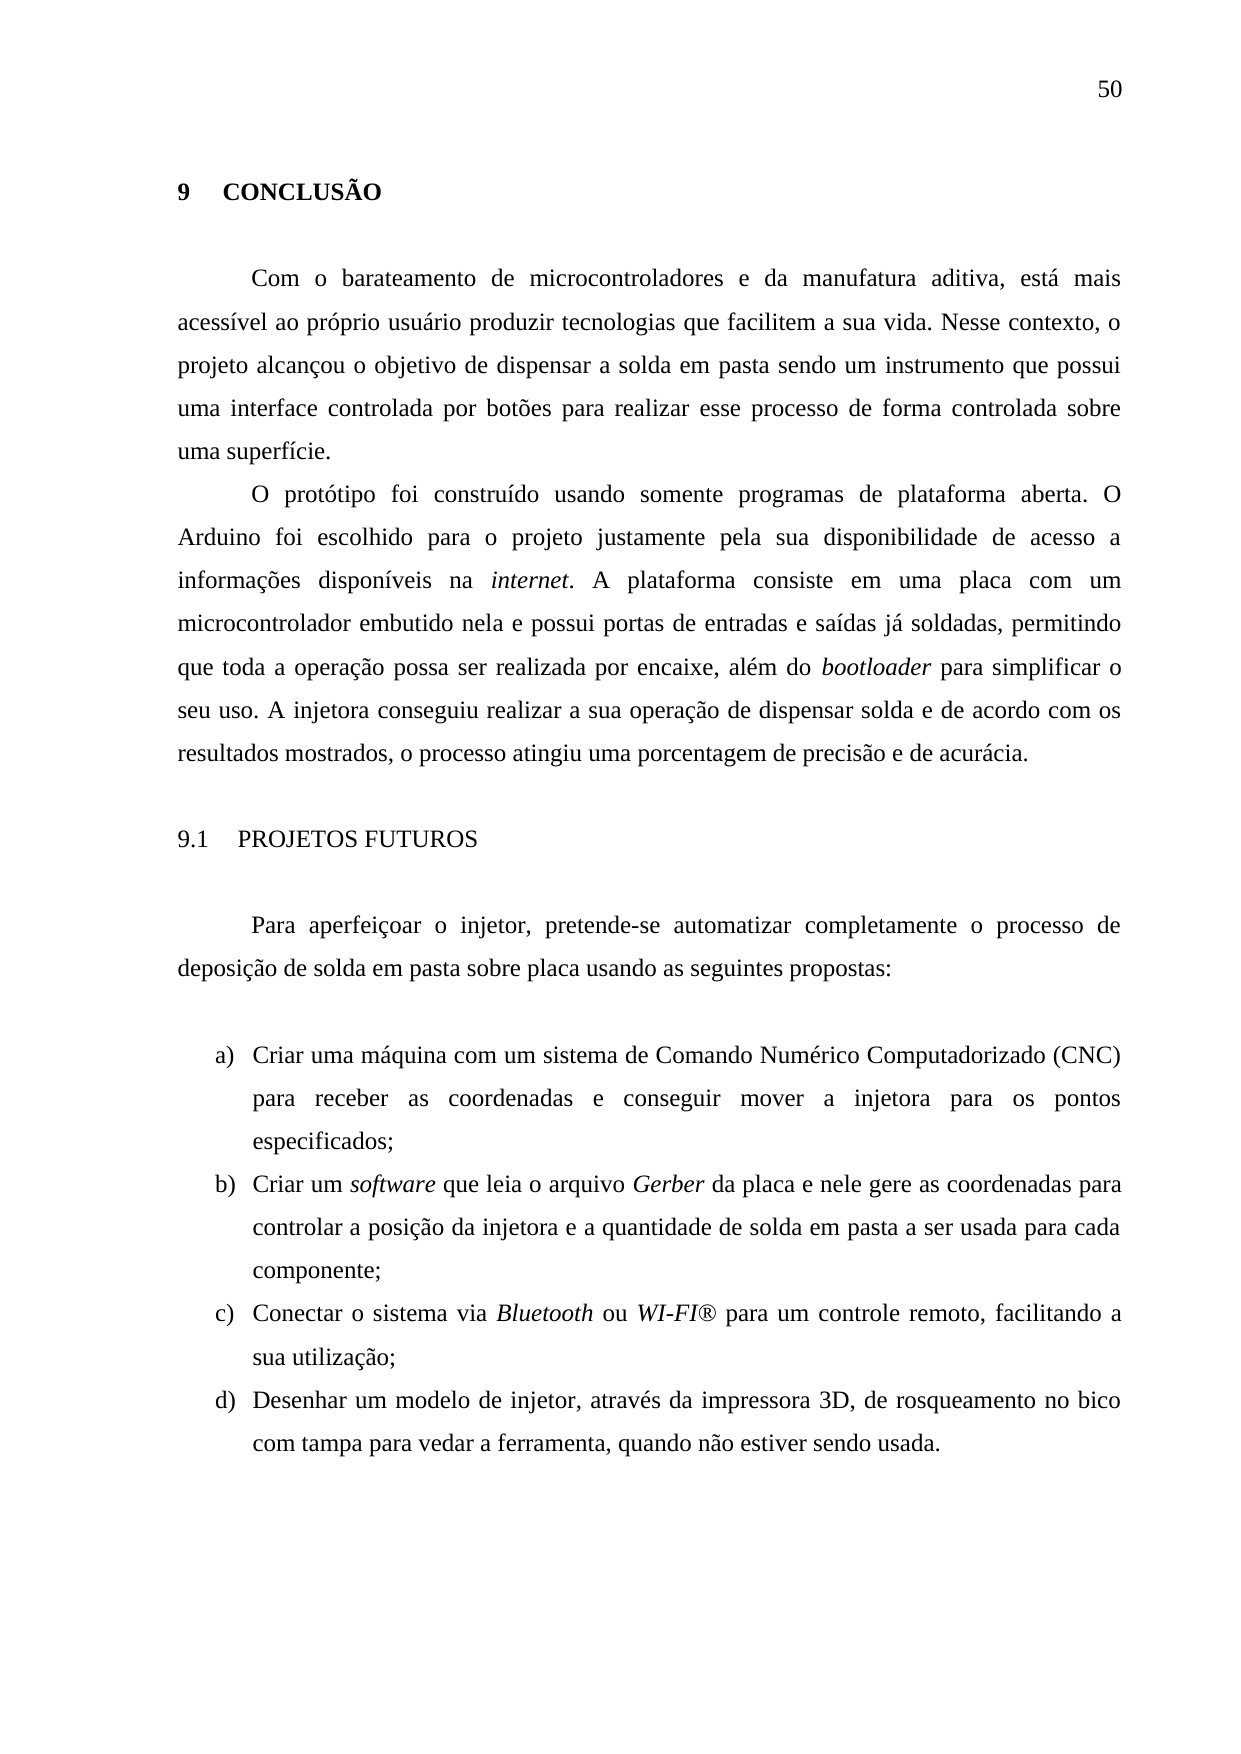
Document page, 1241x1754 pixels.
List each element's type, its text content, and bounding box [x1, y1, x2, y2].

list Desenhar um modelo de injetor, através da impressora 3D, de rosqueamento no bico com tampa para vedar a ferramenta, quando não estiver sendo usada. [215, 1385, 1122, 1457]
list Criar uma máquina com um sistema de Comando Numérico Computadorizado (CNC) para receber as coordenadas e conseguir mover a injetora para os pontos especificados; [215, 1040, 1122, 1155]
list Criar um software que leia o arquivo Gerber da placa e nele gere as coordenadas para controlar a posição da injetora e a quantidade de solda em pasta a ser usada para cada componente; [215, 1169, 1122, 1284]
subtitle CONCLUSÃO [177, 177, 1122, 206]
text Com o barateamento de microcontroladores e da manufatura aditiva, está mais acessível ao próprio usuário produzir tecnologias que facilitem a sua vida. Nesse contexto, o projeto alcançou o objetivo de dispensar a solda em pasta sendo um instrumento que possui uma interface controlada por botões para realizar esse processo de forma controlada sobre uma superfície. [177, 263, 1122, 465]
list Conectar o sistema via Bluetooth ou WI-FI® para um controle remoto, facilitando a sua utilização; [215, 1298, 1122, 1370]
subtitle PROJETOS FUTUROS [177, 824, 1122, 853]
text Para aperfeiçoar o injetor, pretende-se automatizar completamente o processo de deposição de solda em pasta sobre placa usando as seguintes propostas: [177, 910, 1122, 982]
text O protótipo foi construído usando somente programas de plataforma aberta. O Arduino foi escolhido para o projeto justamente pela sua disponibilidade de acesso a informações disponíveis na internet. A plataforma consiste em uma placa com um microcontrolador embutido nela e possui portas de entradas e saídas já soldadas, permitindo que toda a operação possa ser realizada por encaixe, além do bootloader para simplificar o seu uso. A injetora conseguiu realizar a sua operação de dispensar solda e de acordo com os resultados mostrados, o processo atingiu uma porcentagem de precisão e de acurácia. [177, 479, 1122, 767]
